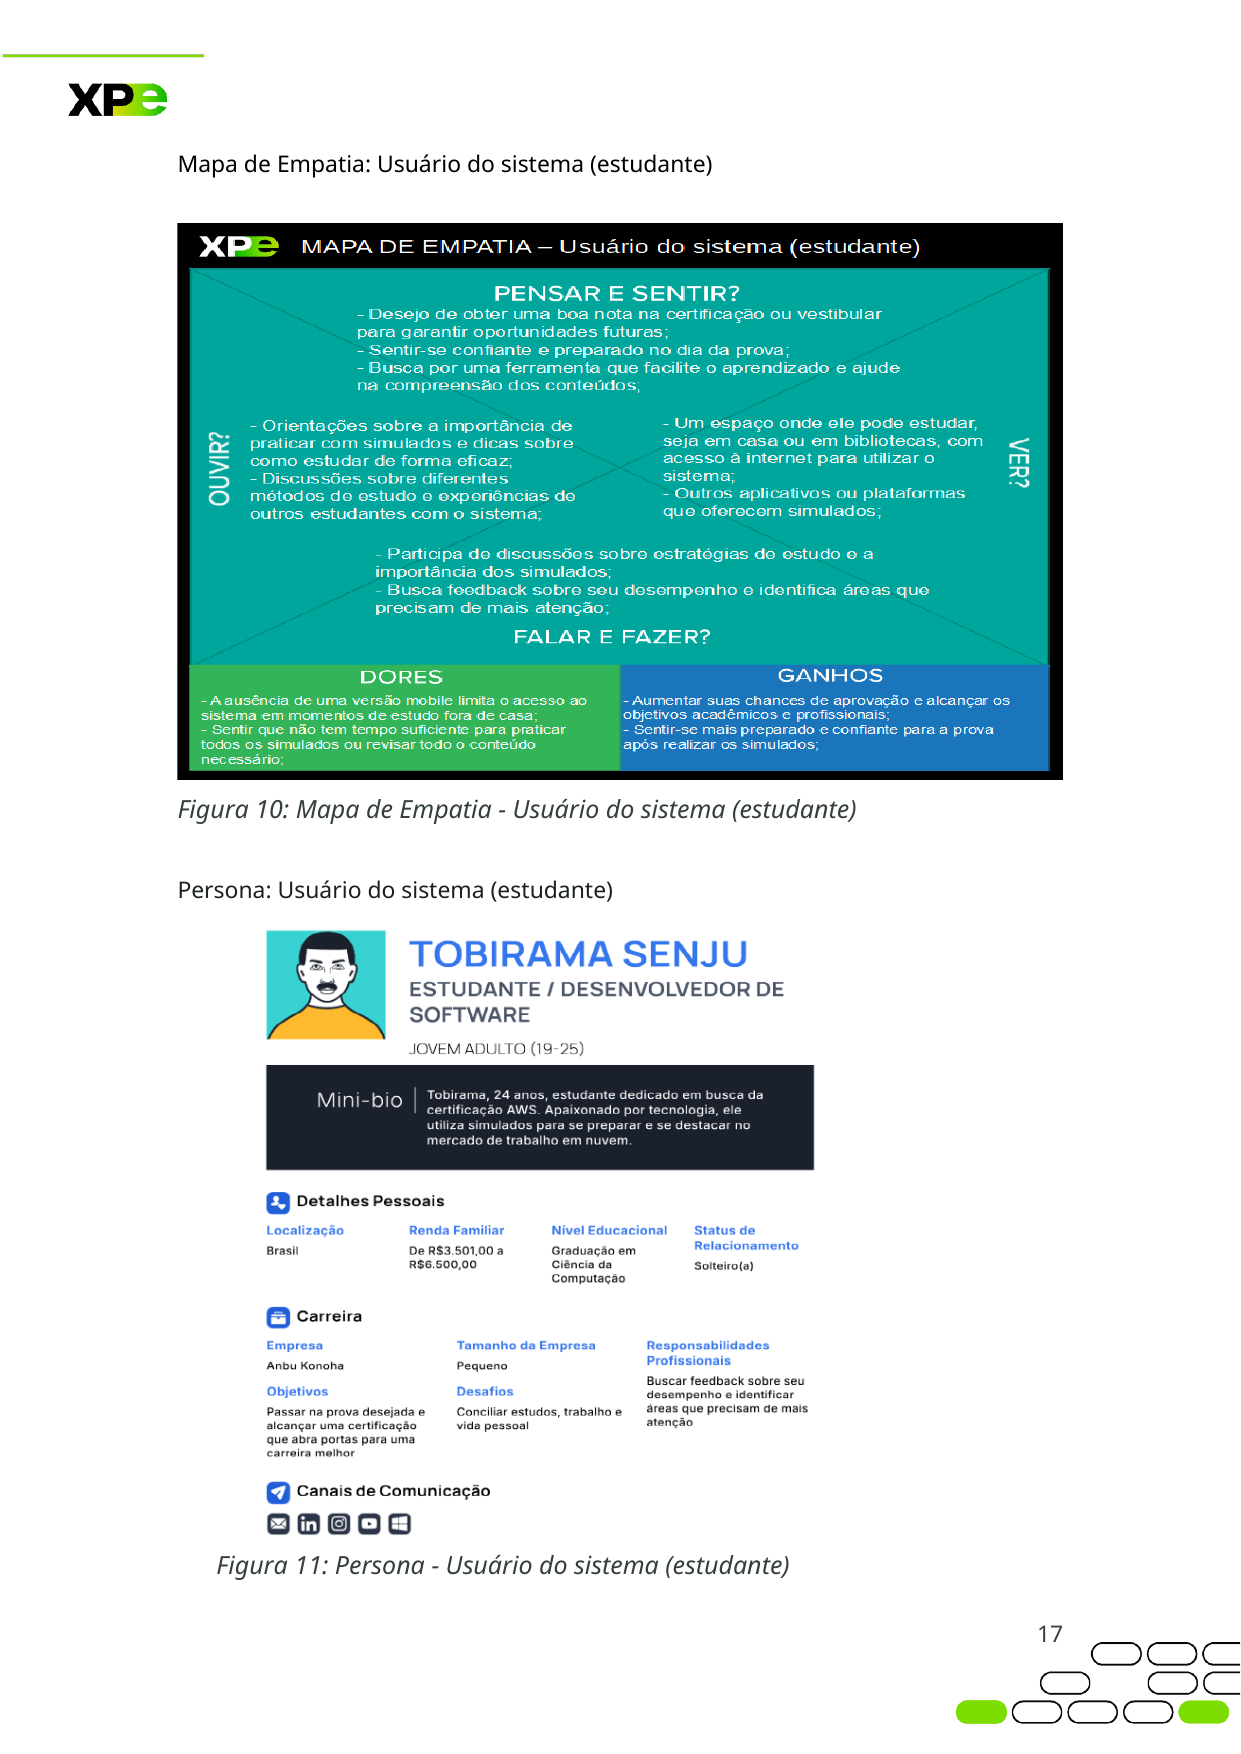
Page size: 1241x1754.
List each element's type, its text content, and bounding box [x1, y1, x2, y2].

text Figura 10: Mapa de Empatia - Usuário do sistema (estudante) [177, 780, 1063, 826]
text Figura 11: Persona - Usuário do sistema (estudante) [216, 936, 866, 1582]
picture [177, 223, 1063, 780]
text Mapa de Empatia: Usuário do sistema (estudante) [177, 148, 1063, 179]
text [177, 211, 1063, 223]
text Persona: Usuário do sistema (estudante) [177, 826, 1063, 905]
picture [260, 923, 823, 1536]
picture [955, 1642, 1241, 1724]
picture [2, 51, 205, 148]
